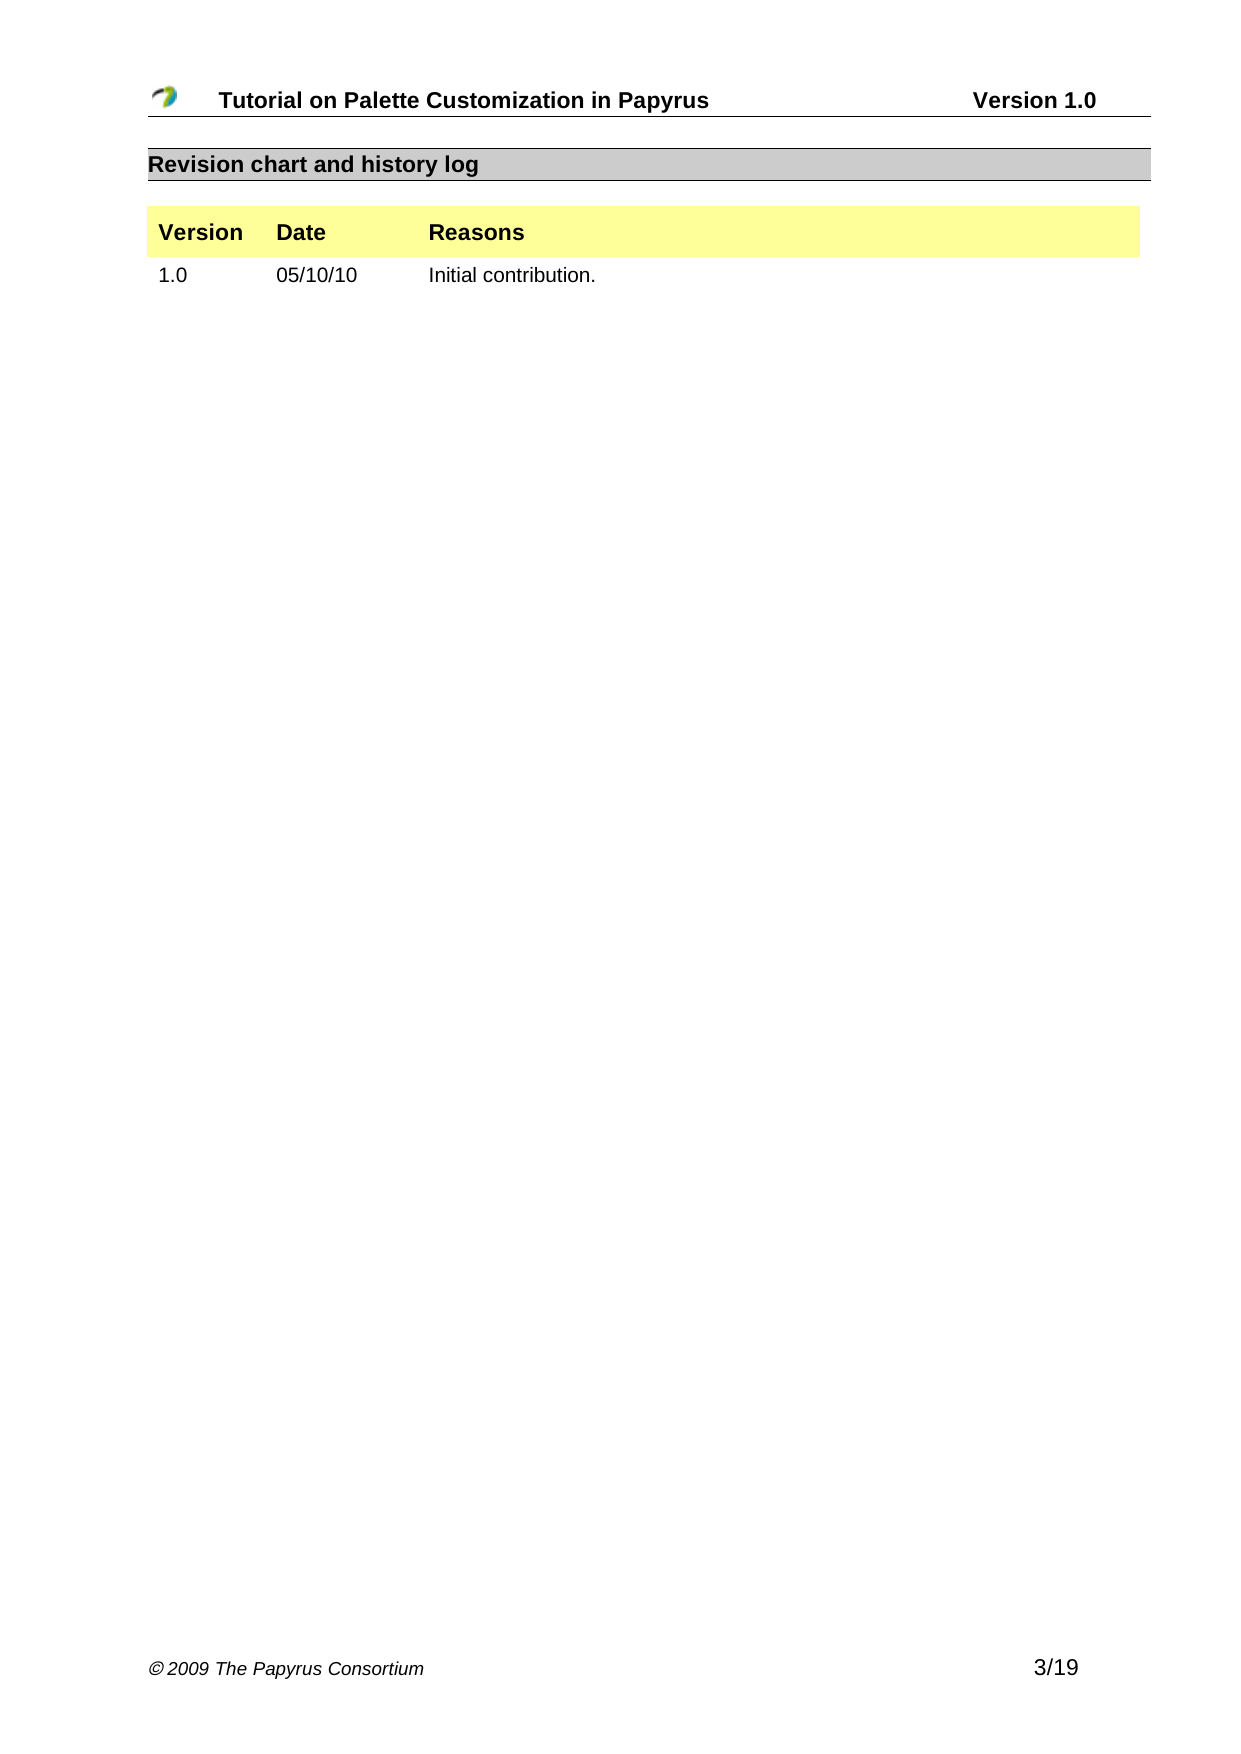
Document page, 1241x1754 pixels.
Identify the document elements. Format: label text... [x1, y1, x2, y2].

table_cell [265, 293, 417, 328]
table_cell [147, 365, 265, 400]
table_cell [417, 365, 1140, 400]
table_cell [417, 329, 1140, 364]
table_cell [147, 329, 265, 364]
table_cell [417, 293, 1140, 328]
table_cell [265, 329, 417, 364]
table_header Reasons [417, 206, 1140, 257]
table_header Version [147, 206, 265, 257]
table_cell 1.0 [147, 257, 265, 293]
table_cell [417, 400, 1140, 436]
table_cell [265, 365, 417, 400]
table_cell 10/05/10 [265, 257, 417, 293]
picture [152, 84, 177, 110]
table_header Date [265, 206, 417, 257]
table_cell [147, 400, 265, 436]
table_cell [265, 400, 417, 436]
table_cell [147, 293, 265, 328]
table_cell Initial contribution. [417, 257, 1140, 293]
subtitle Revision chart and history log [148, 149, 1151, 180]
